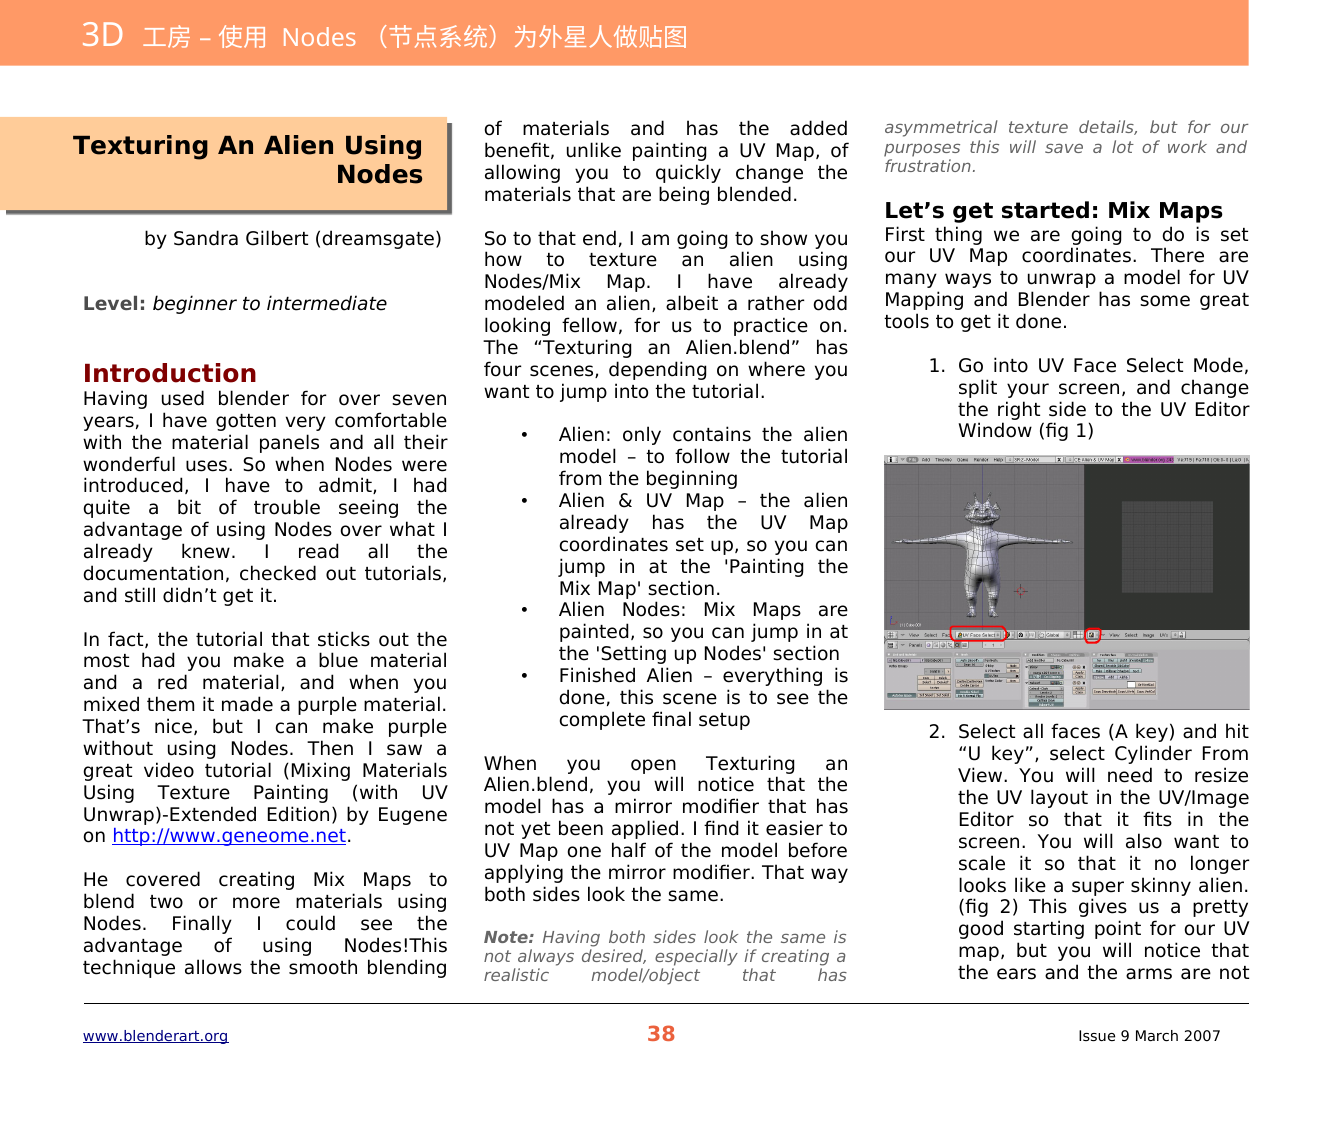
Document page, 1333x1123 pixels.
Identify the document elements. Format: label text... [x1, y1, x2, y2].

text In fact, the tutorial that sticks out the most had you make a blue material and a red material, and when you mixed them it made a purple material. That’s nice, but I can make purple without using Nodes. Then I saw a great video tutorial (Mixing Materials Using Texture Painting (with UV Unwrap)-Extended Edition) by Eugene on http://www.geneome.net. [83, 628, 448, 847]
text by Sandra Gilbert (dreamsgate) [83, 216, 448, 249]
text So to that end, I am going to show you how to texture an alien using Nodes/Mix Map. I have already modeled an alien, albeit a rather odd looking fellow, for us to practice on. The “Texturing an Alien.blend” has four scenes, depending on where you want to jump into the tutorial. [483, 227, 849, 402]
text of materials and has the added benefit, unlike painting a UV Map, of allowing you to quickly change the materials that are being blended. [483, 118, 849, 206]
picture [884, 455, 1250, 710]
list Alien: only contains the alien model – to follow the tutorial from the beginning [521, 424, 849, 490]
text When you open Texturing an Alien.blend, you will notice that the model has a mirror modifier that has not yet been applied. I find it easier to UV Map one half of the model before applying the mirror modifier. That way both sides look the same. [483, 752, 849, 906]
list Go into UV Face Select Mode, split your screen, and change the right side to the UV Editor Window (fig 1) [928, 355, 1249, 442]
list Alien & UV Map – the alien already has the UV Map coordinates set up, so you can jump in at the 'Painting the Mix Map' section. [521, 490, 849, 599]
text Having used blender for over seven years, I have gotten very comfortable with the material panels and all their wonderful uses. So when Nodes were introduced, I have to admit, I had quite a bit of trouble seeing the advantage of using Nodes over what I already knew. I read all the documentation, checked out tutorials, and still didn’t get it. [83, 388, 448, 607]
text Introduction [83, 359, 448, 388]
text asymmetrical texture details, but for our purposes this will save a lot of work and frustration. [884, 118, 1249, 176]
text First thing we are going to do is set our UV Map coordinates. There are many ways to unwrap a model for UV Mapping and Blender has some great tools to get it done. [884, 224, 1249, 333]
list Select all faces (A key) and hit “U key”, select Cylinder From View. You will need to resize the UV layout in the UV/Image Editor so that it fits in the screen. You will also want to scale it so that it no longer looks like a super skinny alien. (fig 2) This gives us a pretty good starting point for our UV map, but you will notice that the ears and the arms are not [928, 710, 1249, 984]
list Alien Nodes: Mix Maps are painted, so you can jump in at the 'Setting up Nodes' section [521, 599, 849, 665]
list Finished Alien – everything is done, this scene is to see the complete final setup [521, 665, 849, 731]
text He covered creating Mix Maps to blend two or more materials using Nodes. Finally I could see the advantage of using Nodes!This technique allows the smooth blending [83, 869, 448, 978]
text Level: beginner to intermediate [83, 293, 448, 315]
text Note: Having both sides look the same is not always desired, especially if creating a realistic model/object that has [483, 927, 849, 986]
text Let’s get started: Mix Maps [884, 198, 1249, 224]
